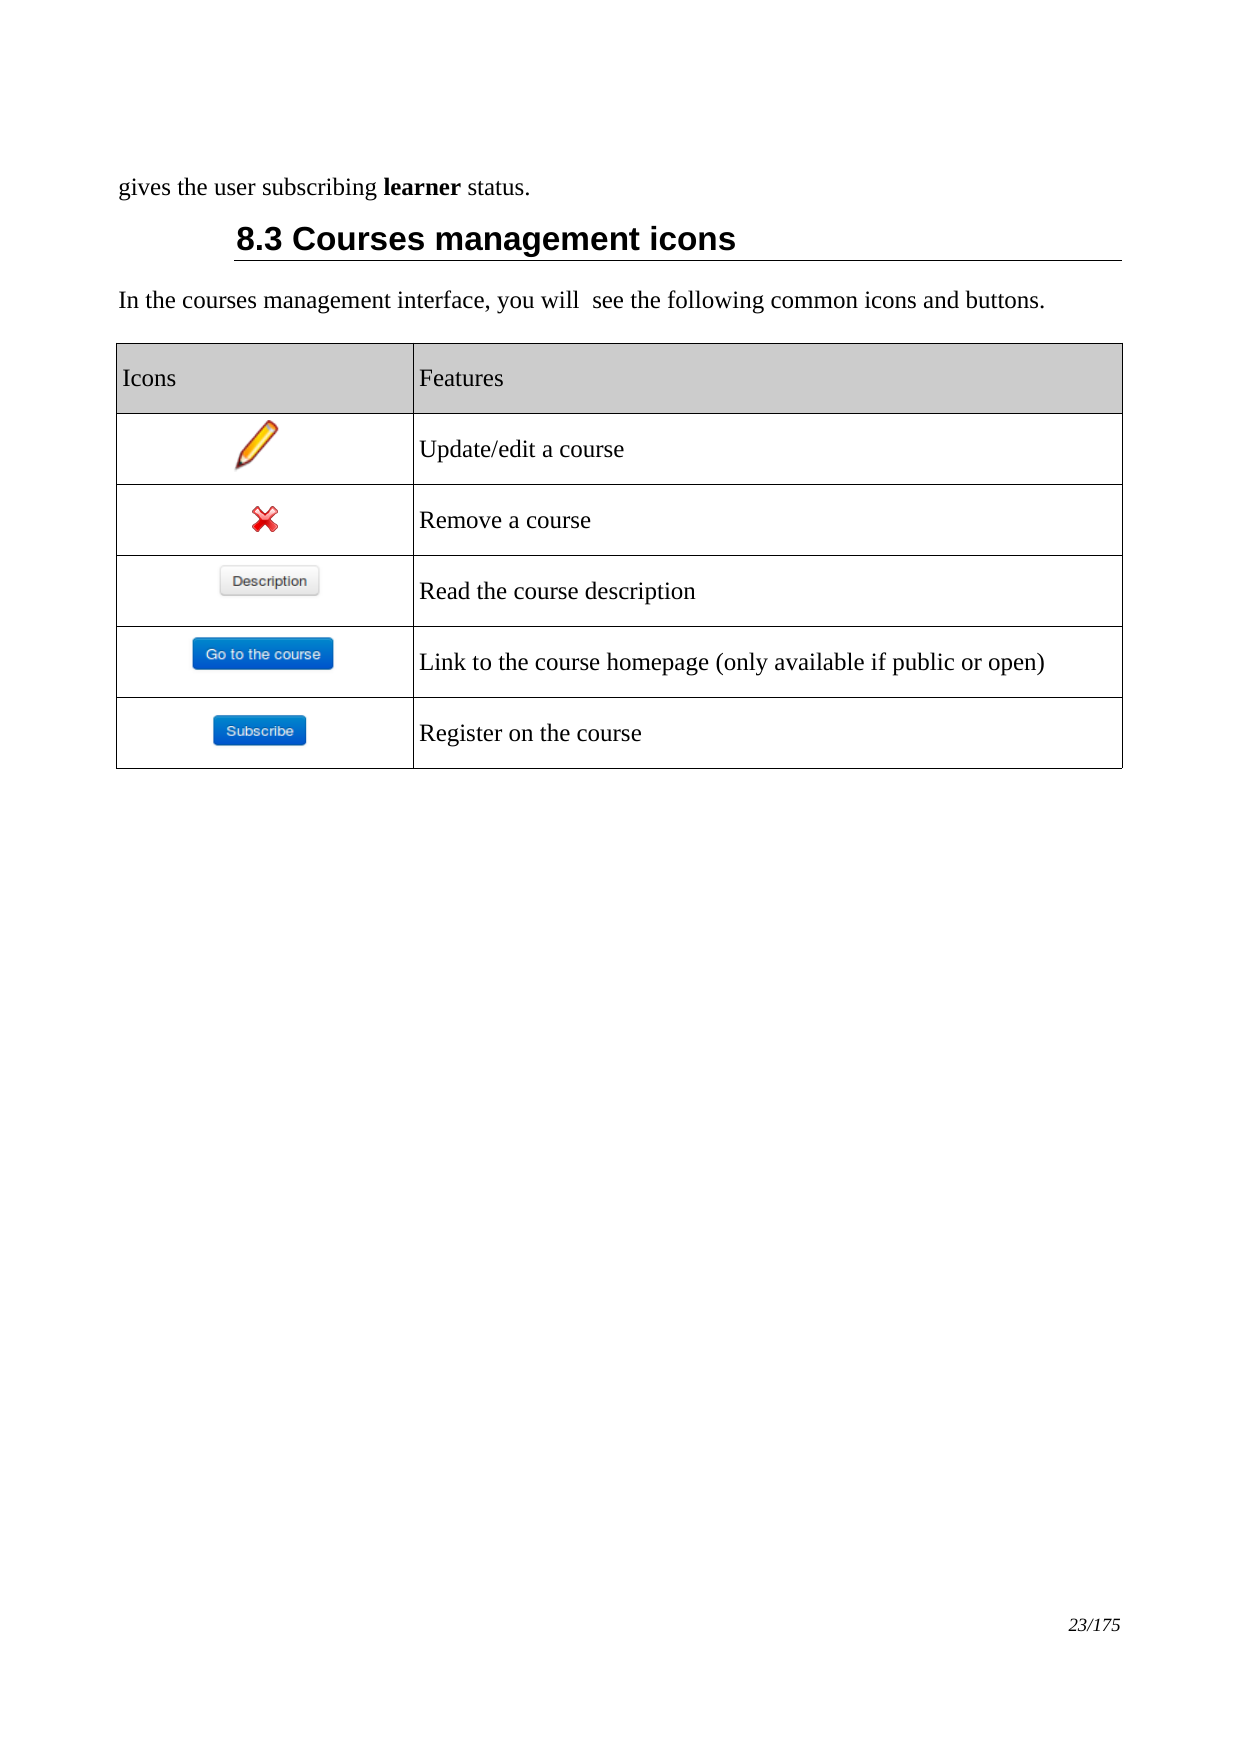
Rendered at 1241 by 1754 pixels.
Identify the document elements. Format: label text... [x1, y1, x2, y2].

table_cell [117, 627, 413, 697]
text In the courses management interface, you will see the following common icons and buttons. [118, 285, 1122, 314]
table_cell Update/edit a course [414, 414, 1122, 484]
picture [214, 561, 323, 599]
table_cell [117, 414, 413, 484]
table_cell [117, 485, 413, 504]
table_cell [117, 698, 413, 767]
table_cell [117, 505, 413, 555]
picture [188, 634, 337, 679]
subtitle Courses management icons [234, 219, 1122, 260]
picture [231, 420, 282, 472]
text gives the user subscribing learner status. [118, 172, 1122, 200]
picture [210, 711, 312, 752]
picture [250, 504, 279, 533]
table_cell Link to the course homepage (only available if public or open) [414, 627, 1122, 697]
table_header Features [414, 344, 1122, 413]
table_header Icons [117, 344, 413, 413]
table_cell Read the course description [414, 556, 1122, 626]
table_cell Register on the course [414, 698, 1122, 767]
table_cell [117, 556, 413, 626]
table_cell Remove a course [414, 485, 1122, 555]
